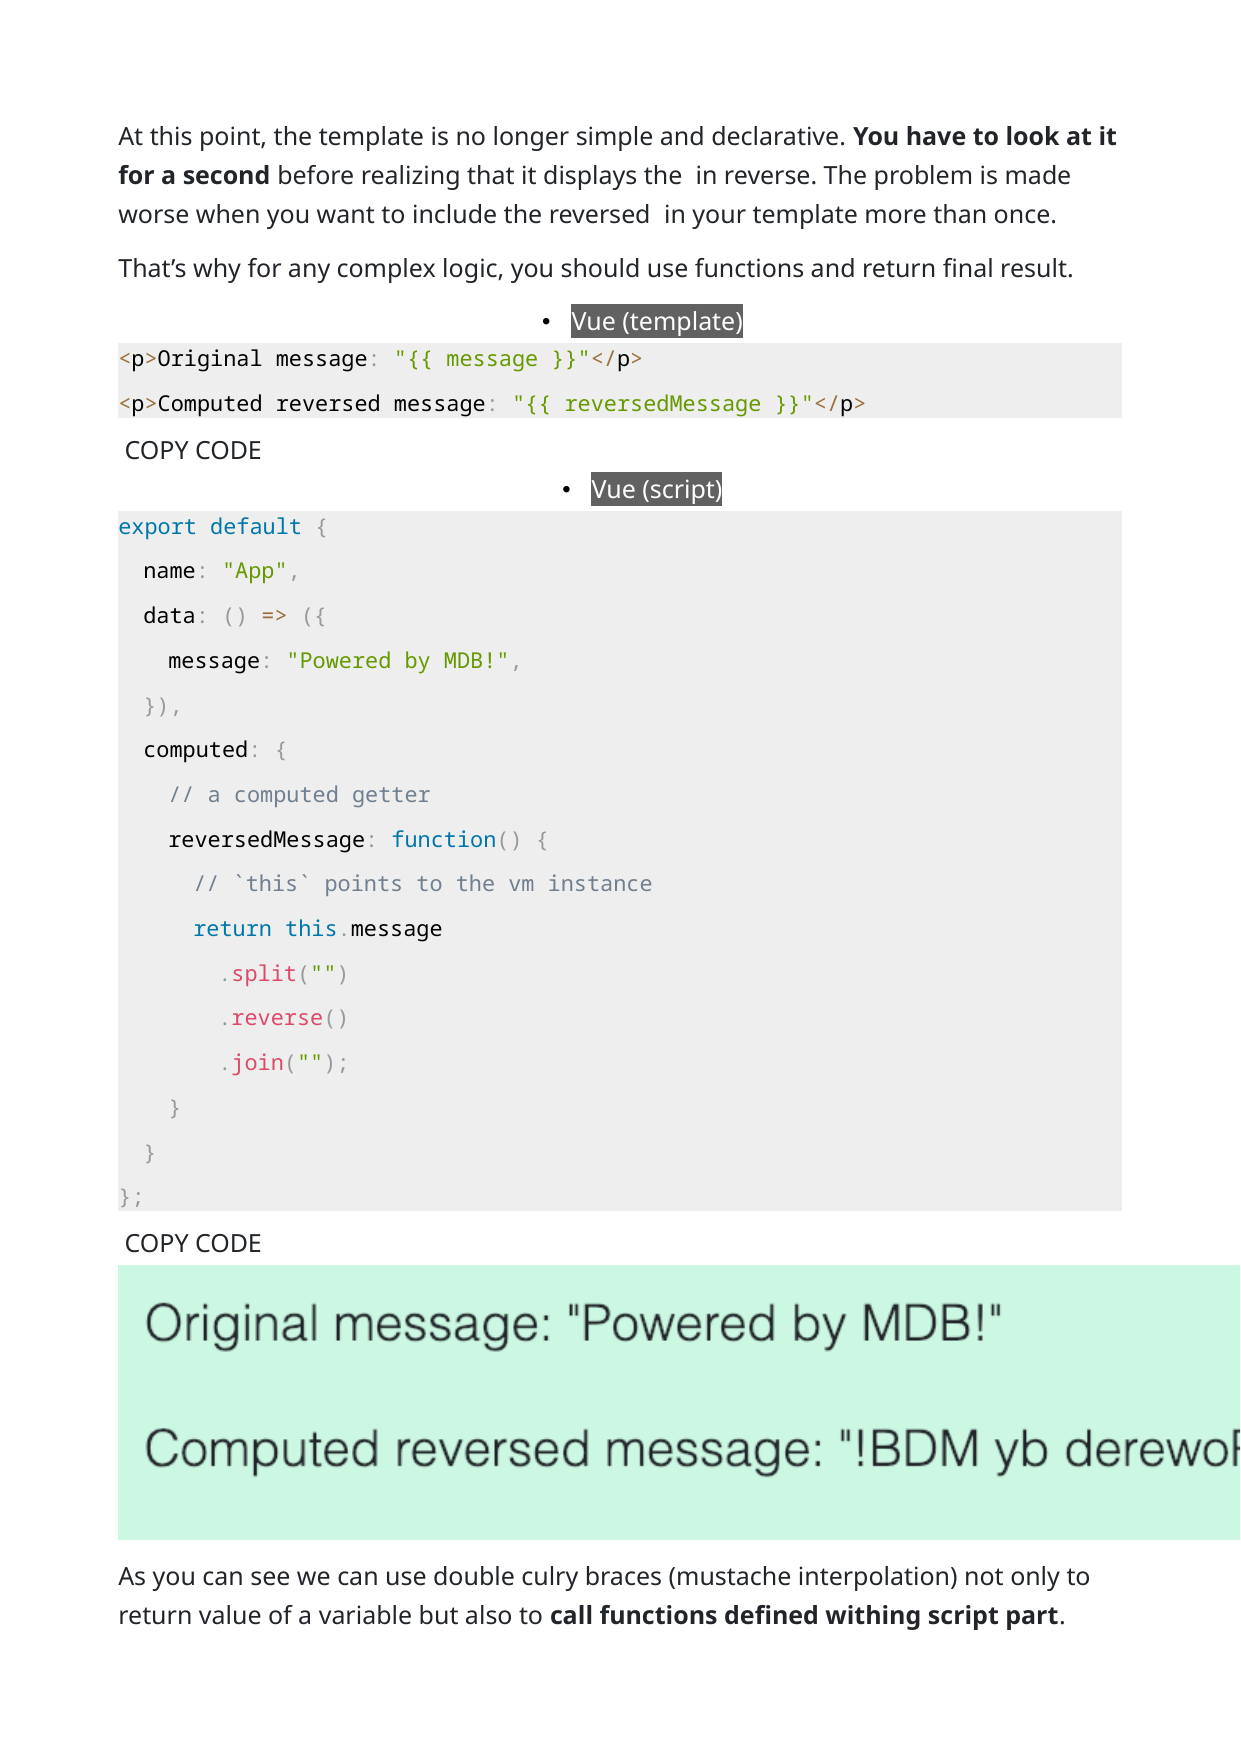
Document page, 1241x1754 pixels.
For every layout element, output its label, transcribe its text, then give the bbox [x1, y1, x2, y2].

text COPY CODE [118, 432, 1122, 467]
text }; [118, 1181, 1122, 1211]
text // `this` points to the vm instance [118, 868, 1122, 898]
text export default { [118, 511, 1122, 541]
text name: "App", [118, 556, 1122, 585]
text At this point, the template is no longer simple and declarative. You have to look at it for a second before realizing that it displays the in reverse. The problem is made worse when you want to include the reversed in your template more than once. [118, 118, 1122, 231]
text reversedMessage: function() { [118, 824, 1122, 853]
text message: "Powered by MDB!", [118, 645, 1122, 675]
text } [118, 1092, 1122, 1122]
text .split("") [118, 958, 1122, 987]
text .reverse() [118, 1002, 1122, 1032]
text // a computed getter [118, 779, 1122, 809]
text COPY CODE [118, 1226, 1122, 1260]
text }), [118, 689, 1122, 719]
picture [118, 1265, 1241, 1540]
text <p>Computed reversed message: "{{ reversedMessage }}"</p> [118, 388, 1122, 418]
text As you can see we can use double culry braces (mustache interpolation) not only to return value of a variable but also to call functions defined withing script part. [118, 1559, 1122, 1632]
list Vue (script) [162, 472, 1122, 506]
text } [118, 1136, 1122, 1166]
list Vue (template) [162, 304, 1122, 338]
text return this.message [118, 913, 1122, 943]
text .join(""); [118, 1047, 1122, 1077]
text computed: { [118, 734, 1122, 764]
text <p>Original message: "{{ message }}"</p> [118, 343, 1122, 373]
text data: () => ({ [118, 600, 1122, 630]
text That’s why for any complex logic, you should use functions and return final result. [118, 250, 1122, 284]
